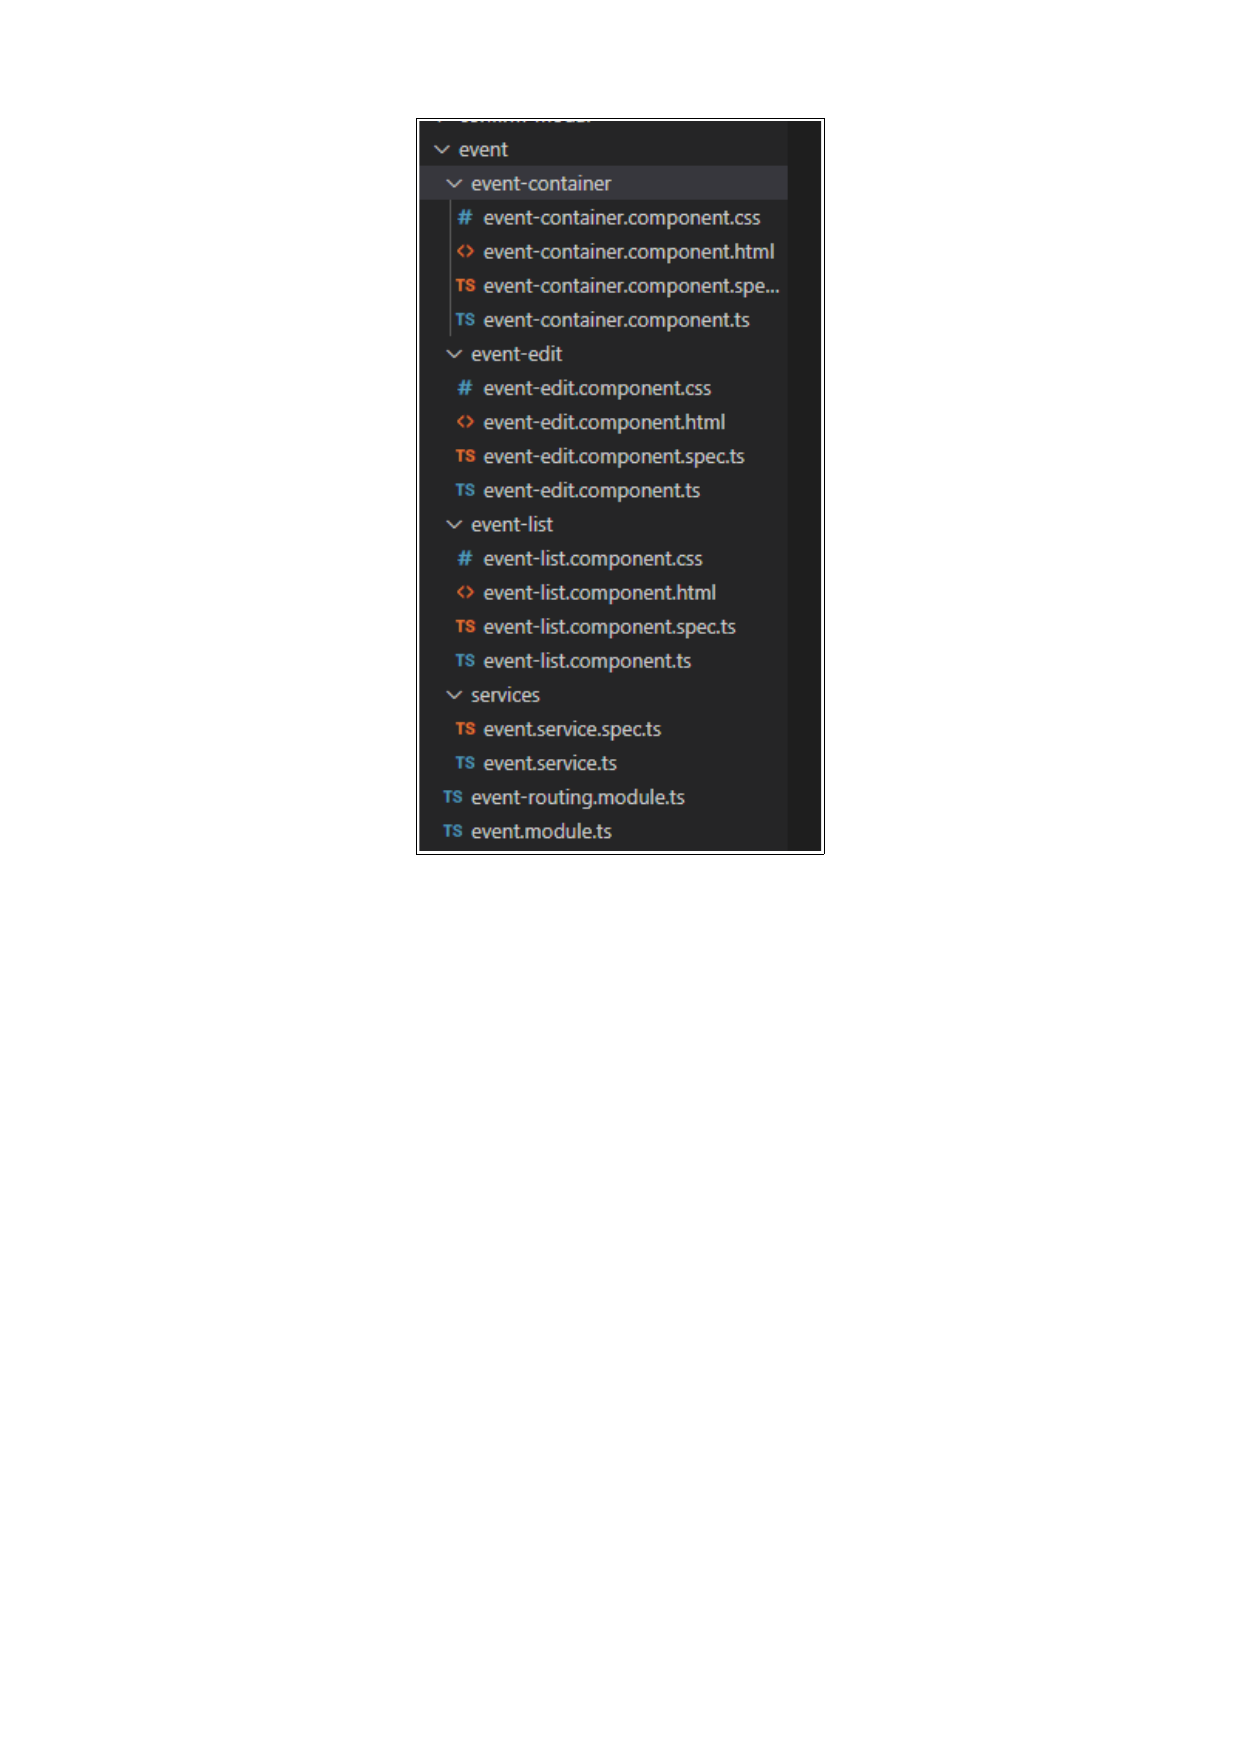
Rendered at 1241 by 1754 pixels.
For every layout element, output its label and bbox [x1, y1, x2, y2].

picture [419, 121, 822, 851]
